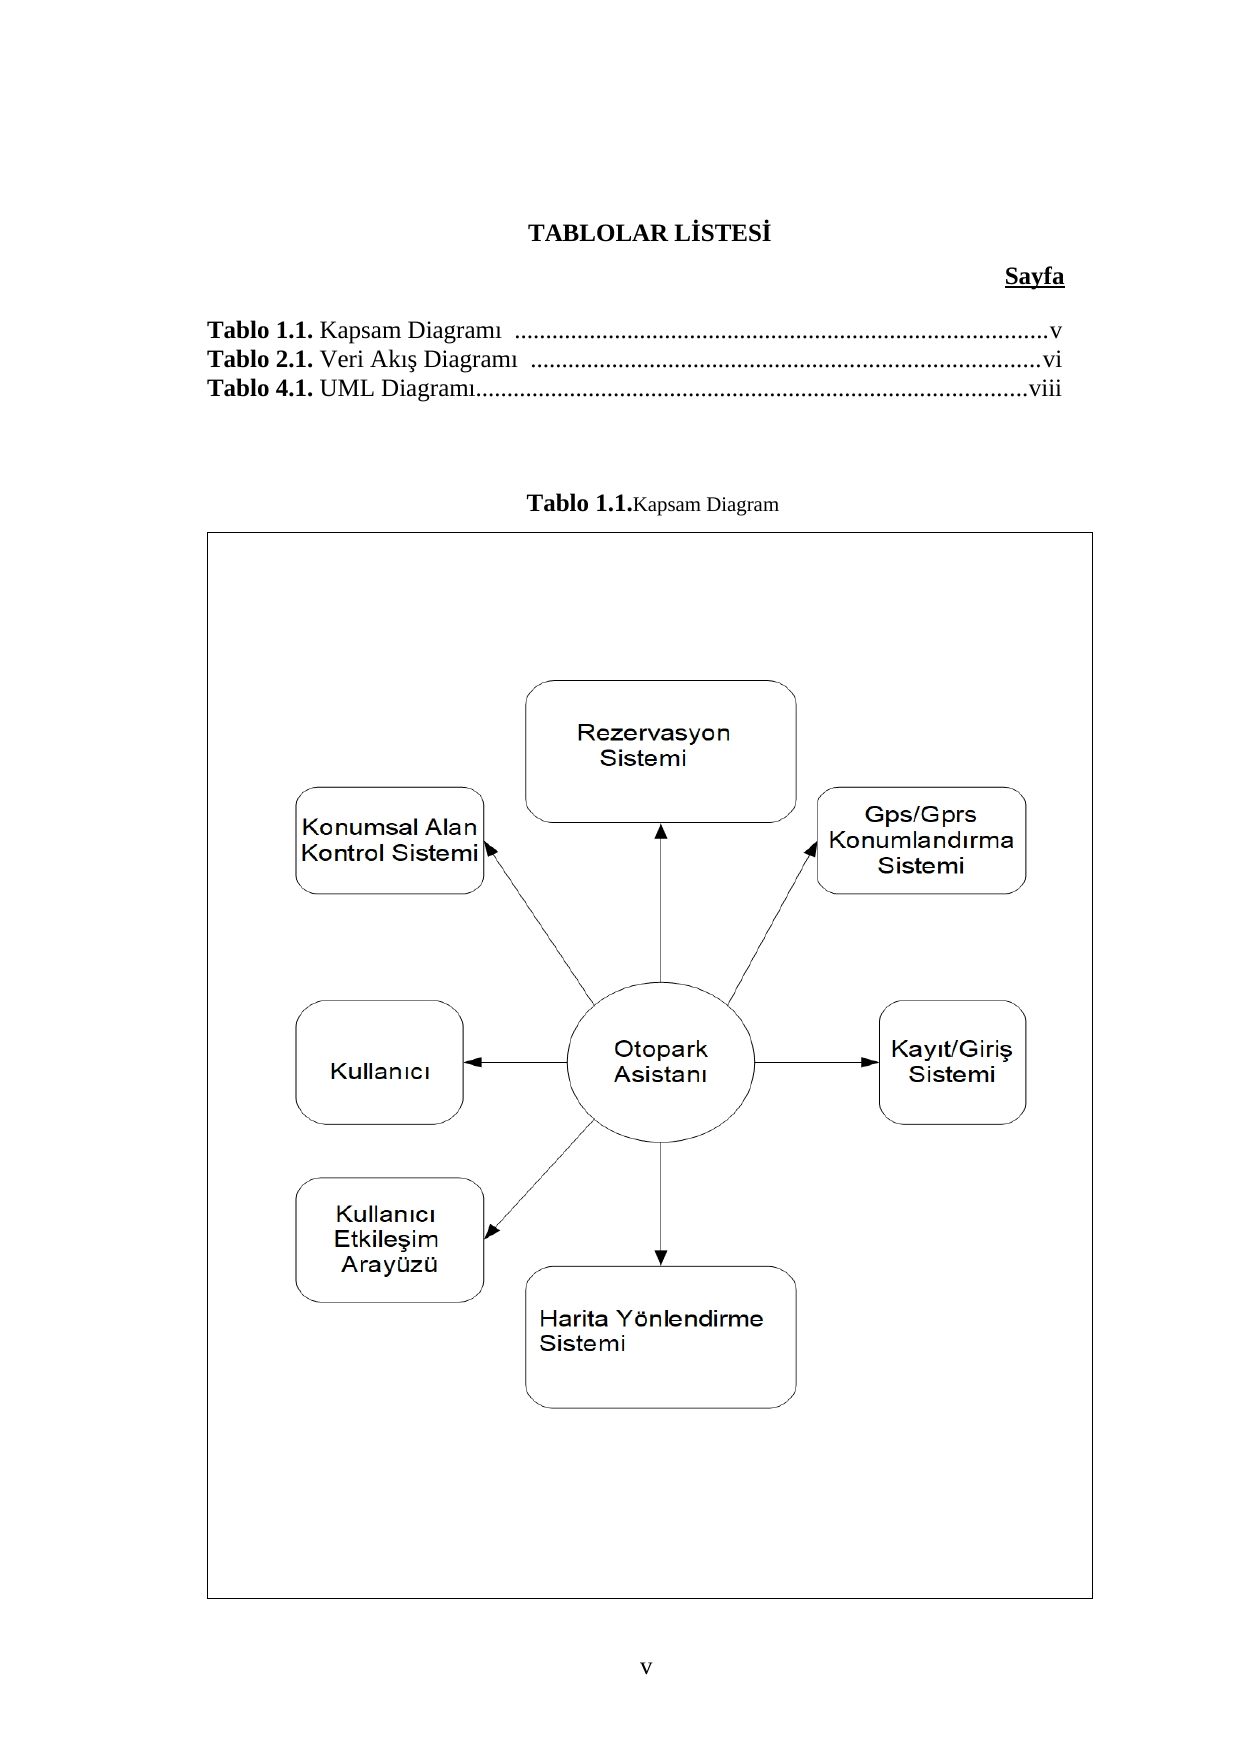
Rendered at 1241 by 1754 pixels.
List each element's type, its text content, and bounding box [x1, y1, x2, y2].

picture [212, 538, 1087, 1592]
subtitle TABLOLAR LİSTESİ [207, 218, 1092, 247]
text Sayfa [207, 261, 1064, 290]
text Tablo 1.1. Kapsam Diagramı v [207, 315, 1092, 344]
text Tablo 2.1. Veri Akış Diagramı vi [207, 344, 1092, 373]
text Tablo 4.1. UML Diagramı viii [207, 373, 1092, 401]
subtitle Tablo 1.1.Kapsam Diagram [207, 488, 1092, 516]
